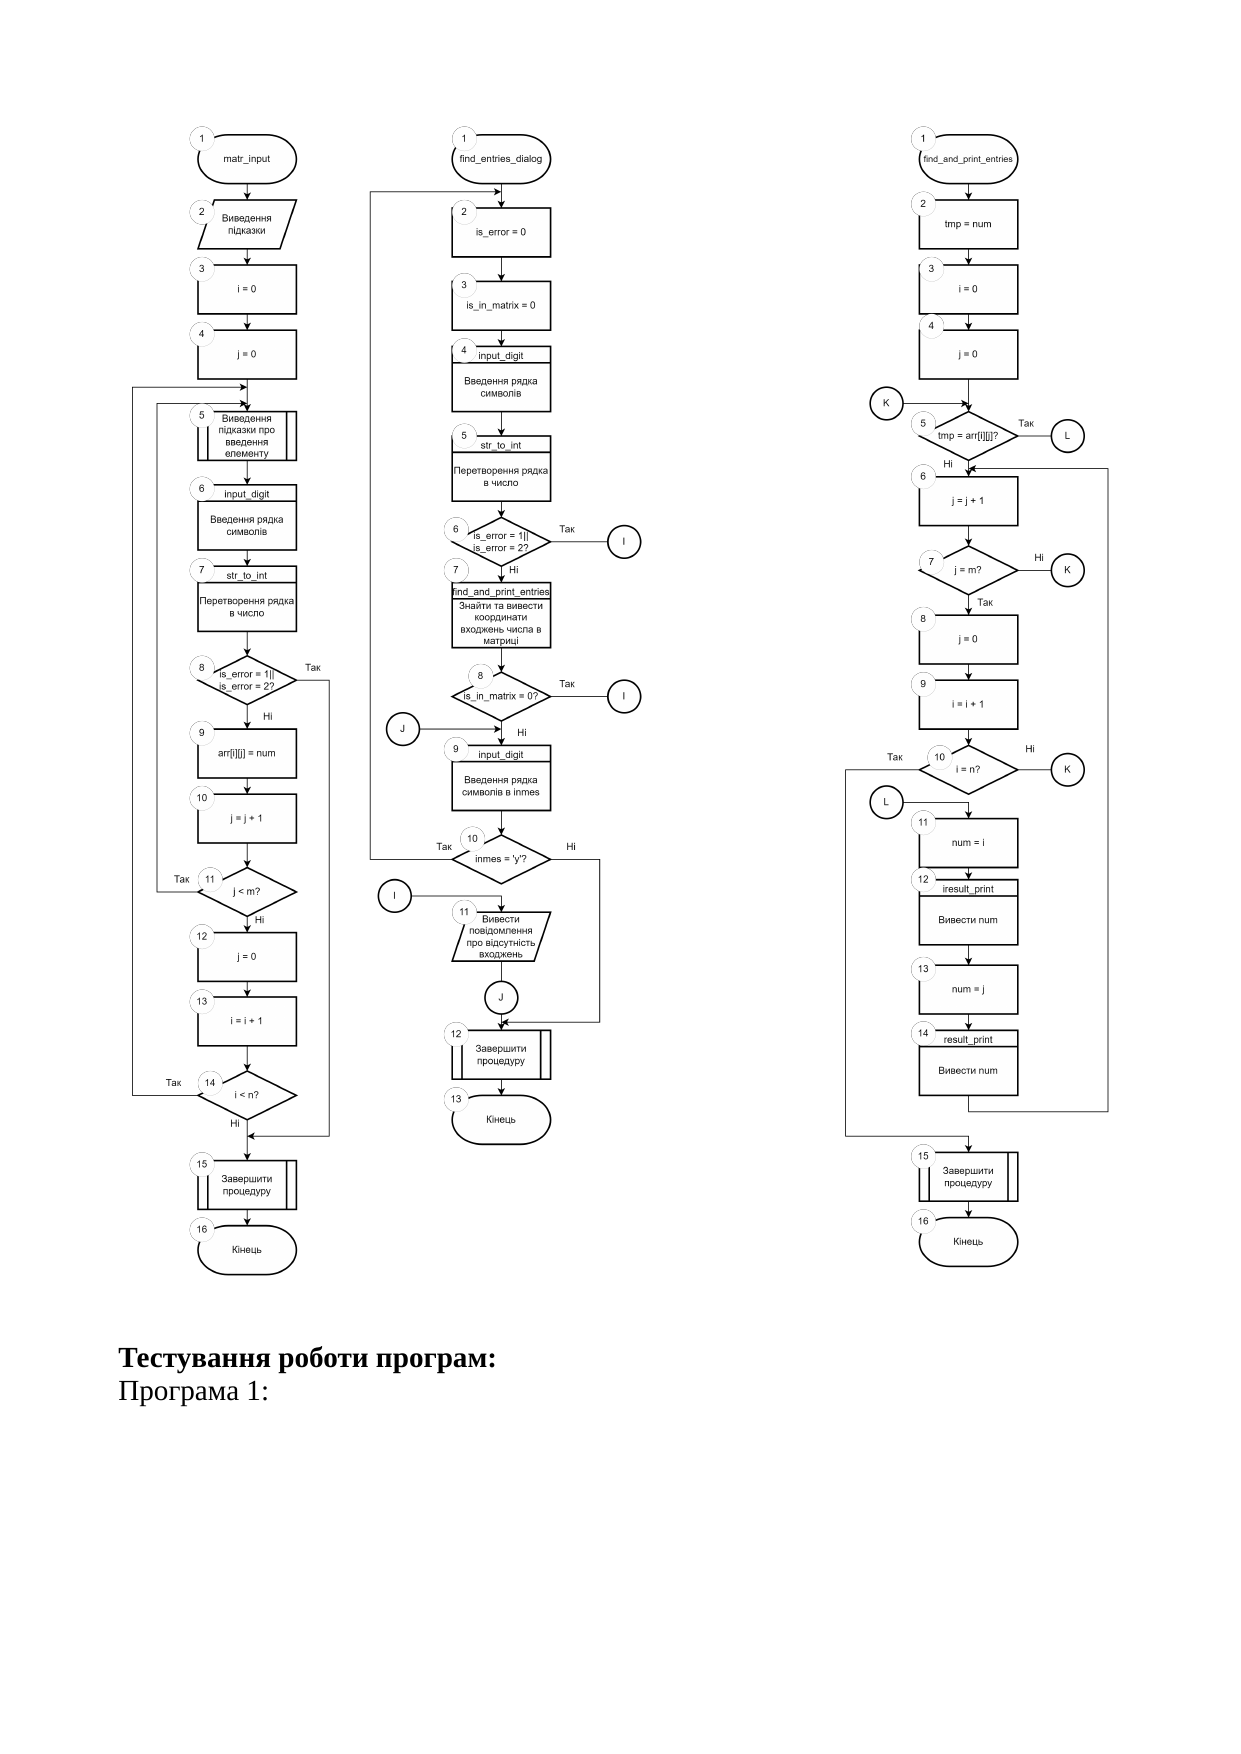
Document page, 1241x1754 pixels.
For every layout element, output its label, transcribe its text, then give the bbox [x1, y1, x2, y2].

text Тестування роботи програм: [118, 1340, 1122, 1373]
picture [118, 118, 1123, 1283]
text Програма 1: [118, 1373, 1122, 1407]
